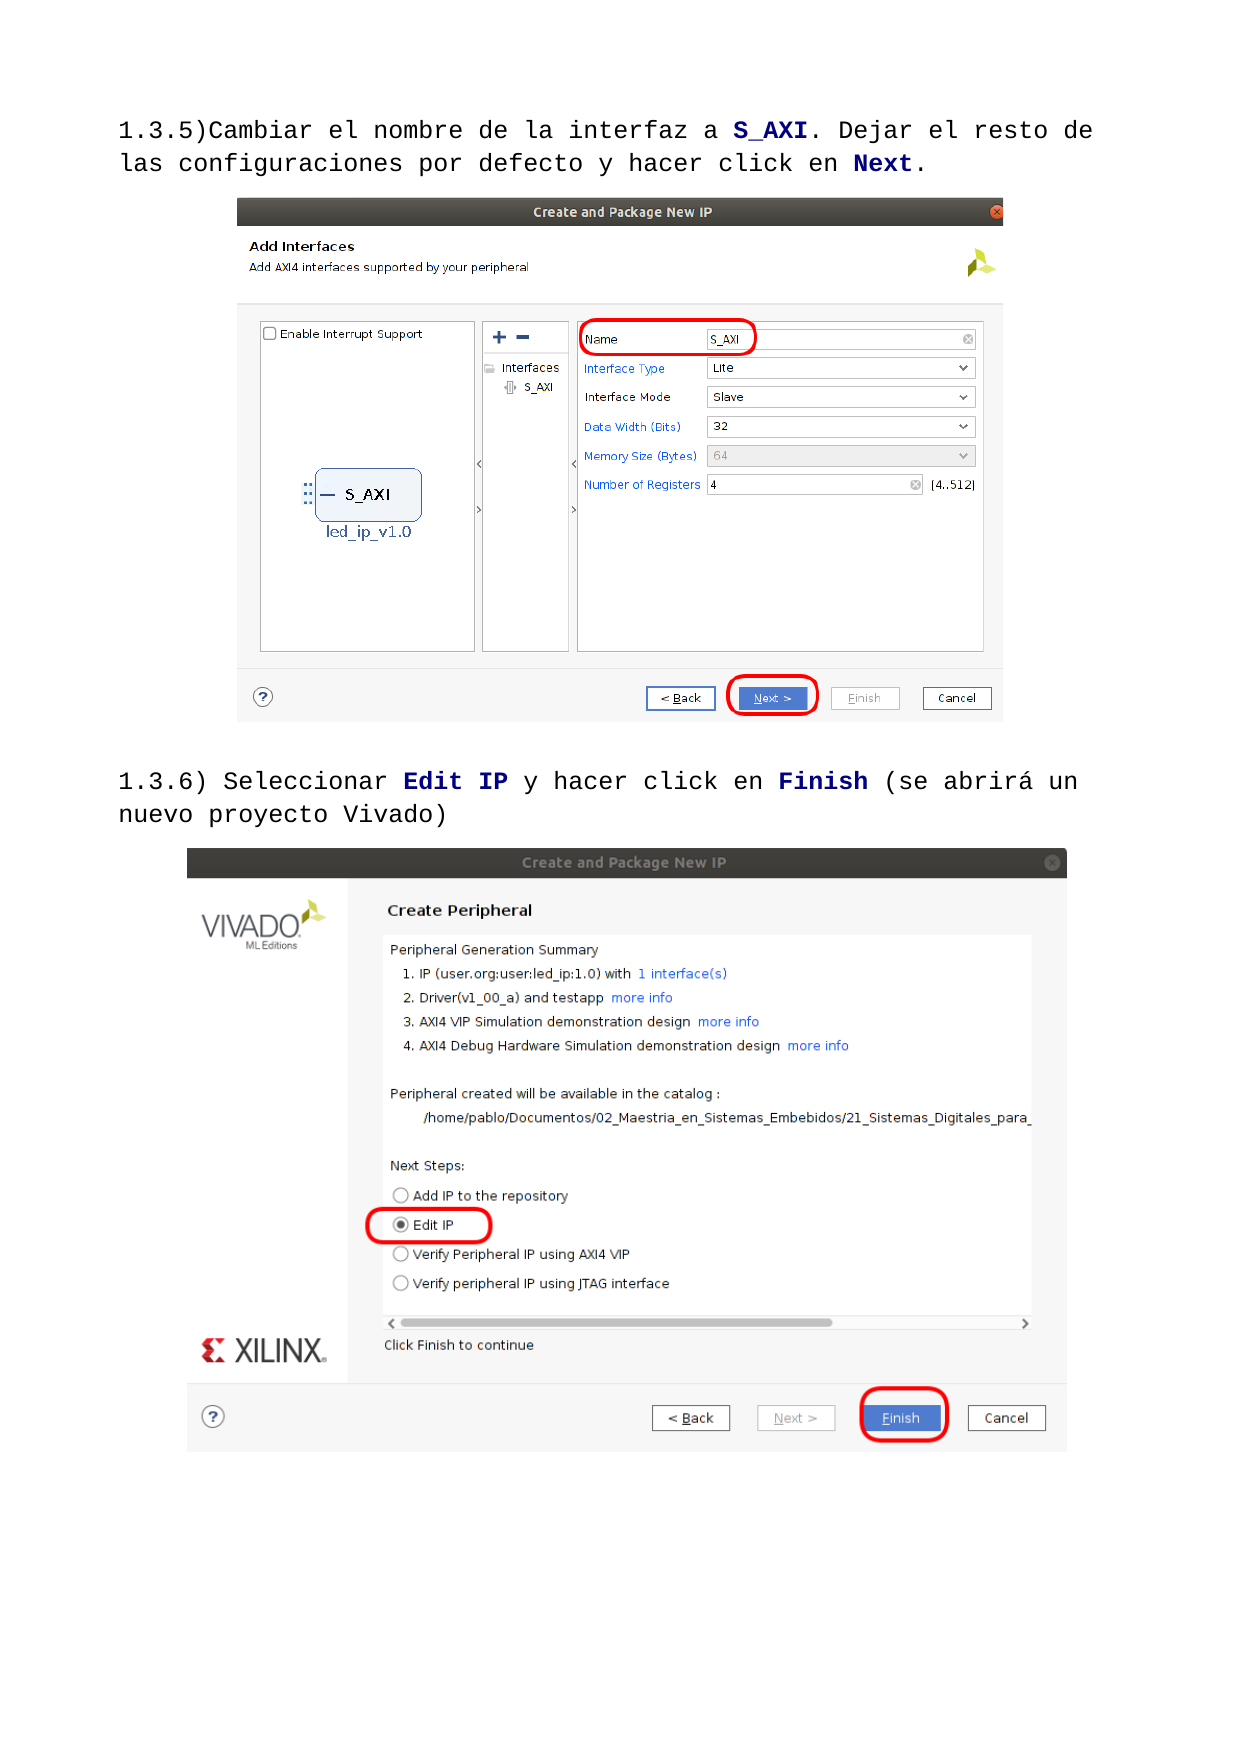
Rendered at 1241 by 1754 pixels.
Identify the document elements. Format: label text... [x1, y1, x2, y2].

picture [237, 197, 1004, 722]
text 1.3.6) Seleccionar Edit IP y hacer click en Finish (se abrirá un nuevo proyecto Vivado) [118, 769, 1122, 830]
picture [187, 848, 1067, 1452]
text 1.3.5)Cambiar el nombre de la interfaz a S_AXI. Dejar el resto de las configuraciones por defecto y hacer click en Next. [118, 118, 1122, 179]
